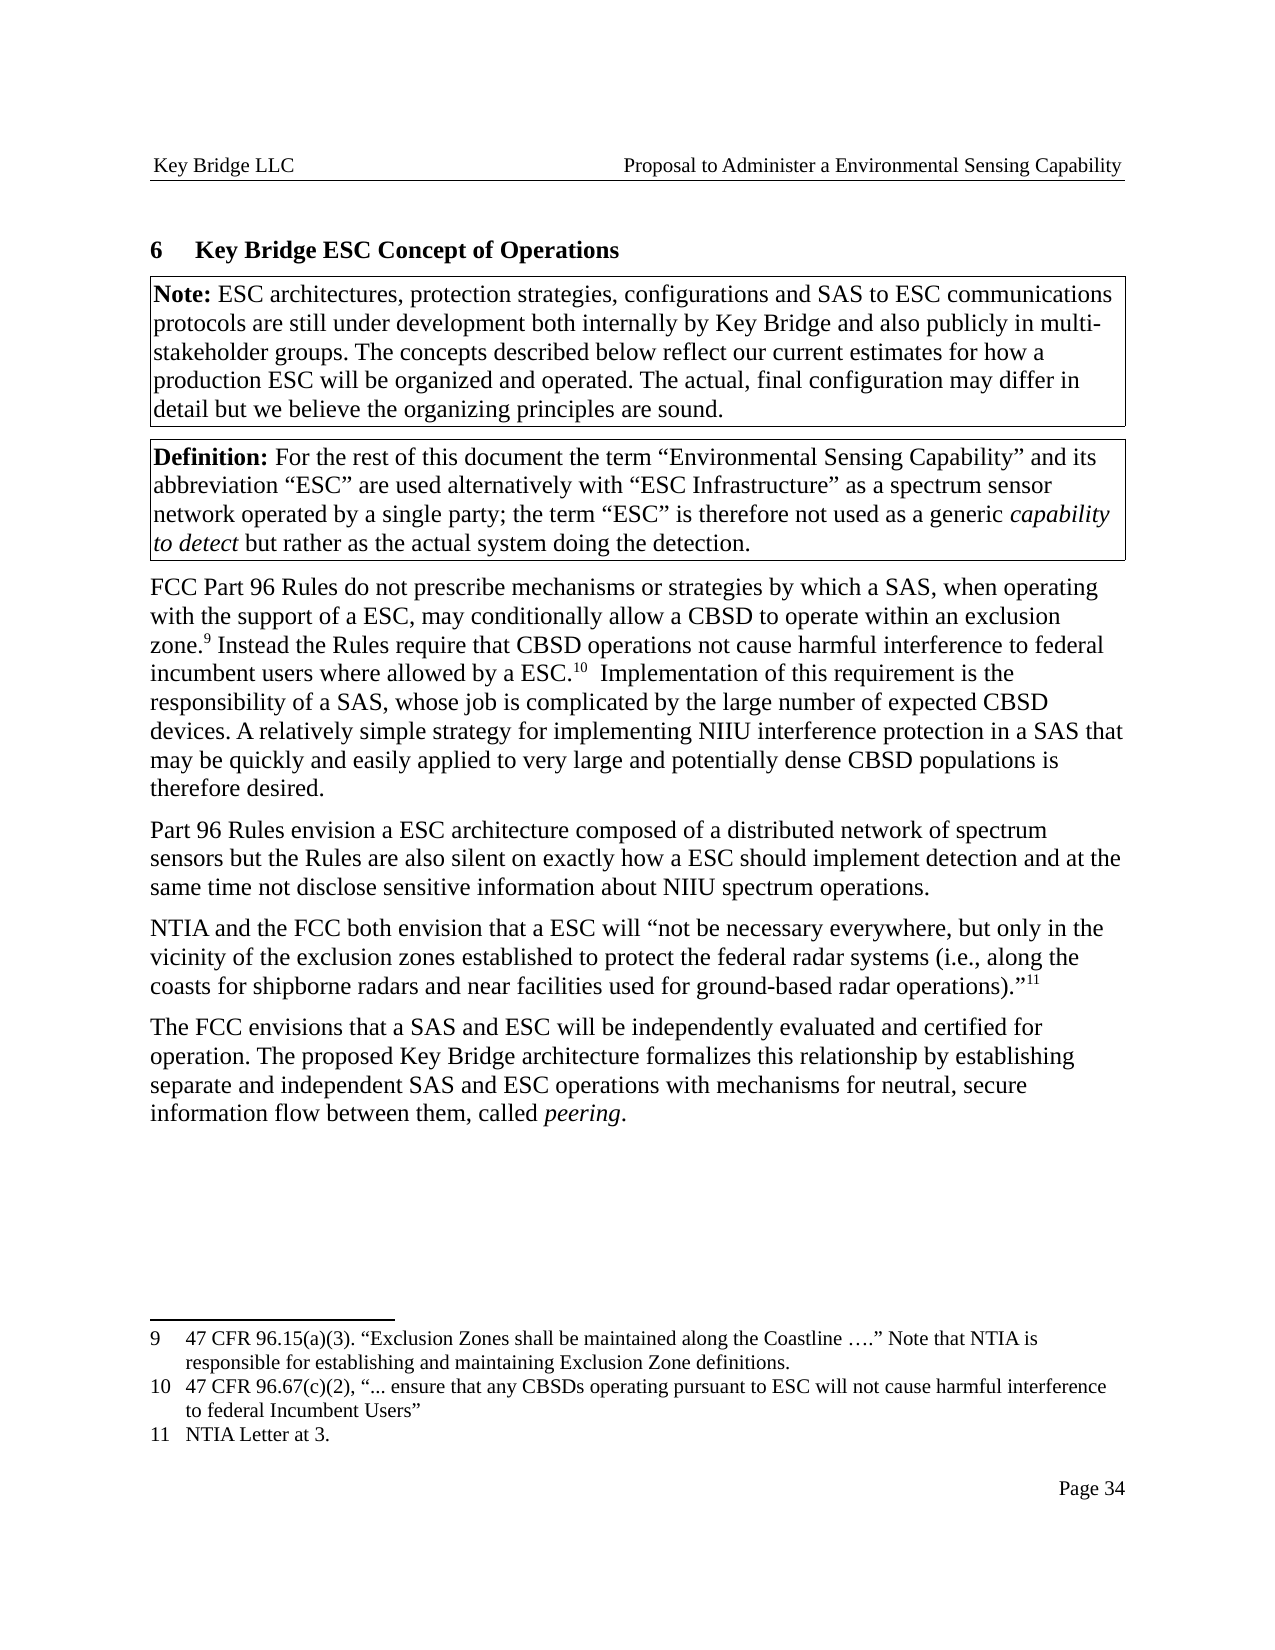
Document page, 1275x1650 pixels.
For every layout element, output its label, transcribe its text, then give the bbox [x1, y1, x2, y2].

text The FCC envisions that a SAS and ESC will be independently evaluated and certified for operation. The proposed Key Bridge architecture formalizes this relationship by establishing separate and independent SAS and ESC operations with mechanisms for neutral, secure information flow between them, called peering. [150, 1012, 1125, 1127]
text Part 96 Rules envision a ESC architecture composed of a distributed network of spectrum sensors but the Rules are also silent on exactly how a ESC should implement detection and at the same time not disclose sensitive information about NIIU spectrum operations. [150, 815, 1125, 901]
subtitle Key Bridge ESC Concept of Operations [150, 235, 1125, 263]
text Note: ESC architectures, protection strategies, configurations and SAS to ESC communications protocols are still under development both internally by Key Bridge and also publicly in multi-stakeholder groups. The concepts described below reflect our current estimates for how a production ESC will be organized and operated. The actual, final configuration may differ in detail but we believe the organizing principles are sound. [151, 277, 1125, 426]
text 47 CFR 96.15(a)(3). “Exclusion Zones shall be maintained along the Coastline ….” Note that NTIA is responsible for establishing and maintaining Exclusion Zone definitions. [150, 1326, 1125, 1374]
text NTIA Letter at 3. [150, 1422, 1125, 1446]
text 47 CFR 96.67(c)(2), “... ensure that any CBSDs operating pursuant to ESC will not cause harmful interference to federal Incumbent Users” [150, 1374, 1125, 1422]
text Definition: For the rest of this document the term “Environmental Sensing Capability” and its abbreviation “ESC” are used alternatively with “ESC Infrastructure” as a spectrum sensor network operated by a single party; the term “ESC” is therefore not used as a generic capability to detect but rather as the actual system doing the detection. [151, 440, 1125, 560]
text FCC Part 96 Rules do not prescribe mechanisms or strategies by which a SAS, when operating with the support of a ESC, may conditionally allow a CBSD to operate within an exclusion zone. Instead the Rules require that CBSD operations not cause harmful interference to federal incumbent users where allowed by a ESC. Implementation of this requirement is the responsibility of a SAS, whose job is complicated by the large number of expected CBSD devices. A relatively simple strategy for implementing NIIU interference protection in a SAS that may be quickly and easily applied to very large and potentially dense CBSD populations is therefore desired. [150, 572, 1125, 802]
text NTIA and the FCC both envision that a ESC will “not be necessary everywhere, but only in the vicinity of the exclusion zones established to protect the federal radar systems (i.e., along the coasts for shipborne radars and near facilities used for ground-based radar operations).” [150, 913, 1125, 1000]
